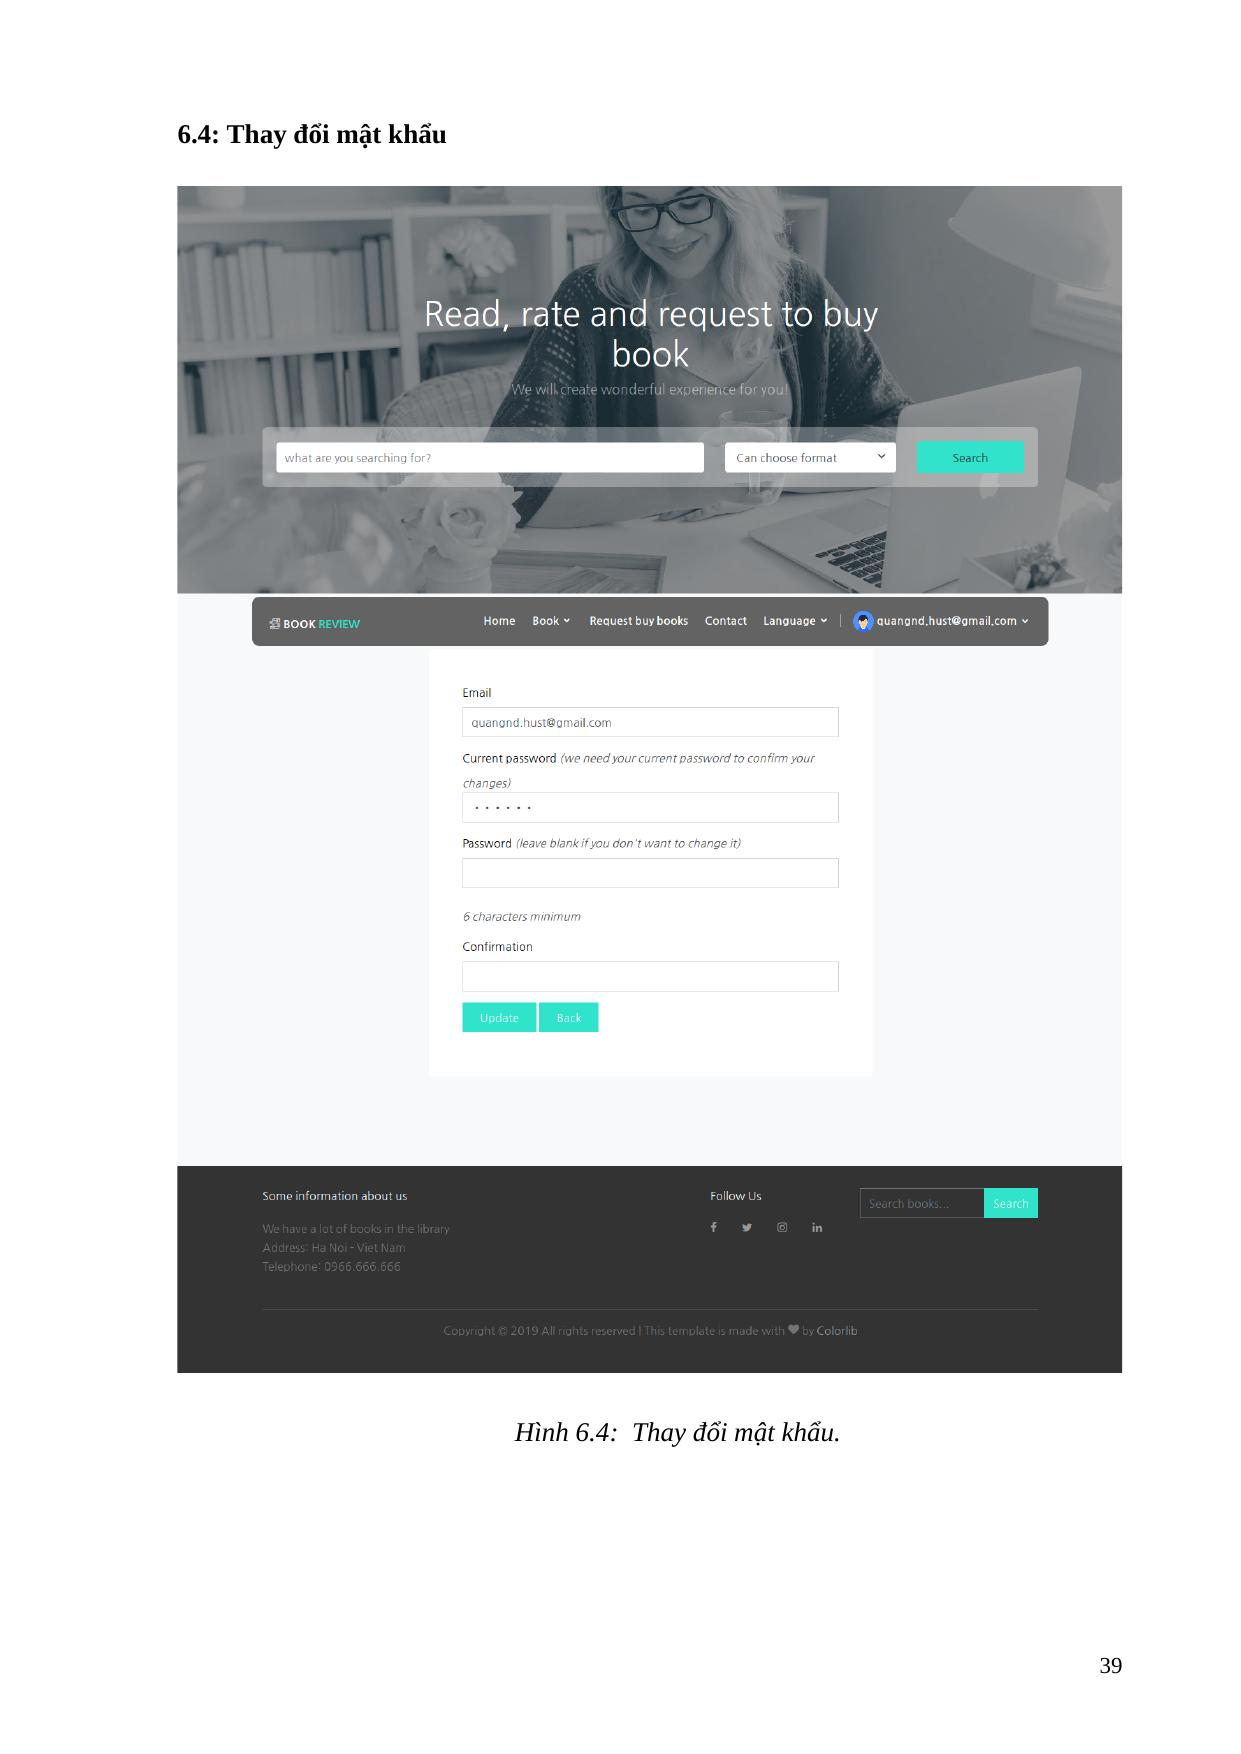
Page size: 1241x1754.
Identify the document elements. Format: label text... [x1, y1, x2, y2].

subtitle 6.4: Thay đổi mật khẩu [177, 118, 1122, 149]
picture [177, 186, 1123, 1373]
text Hình 6.4: Thay đổi mật khẩu. [177, 1417, 515, 1448]
text Hình 6.4: Thay đổi mật khẩu. [841, 1417, 1122, 1448]
